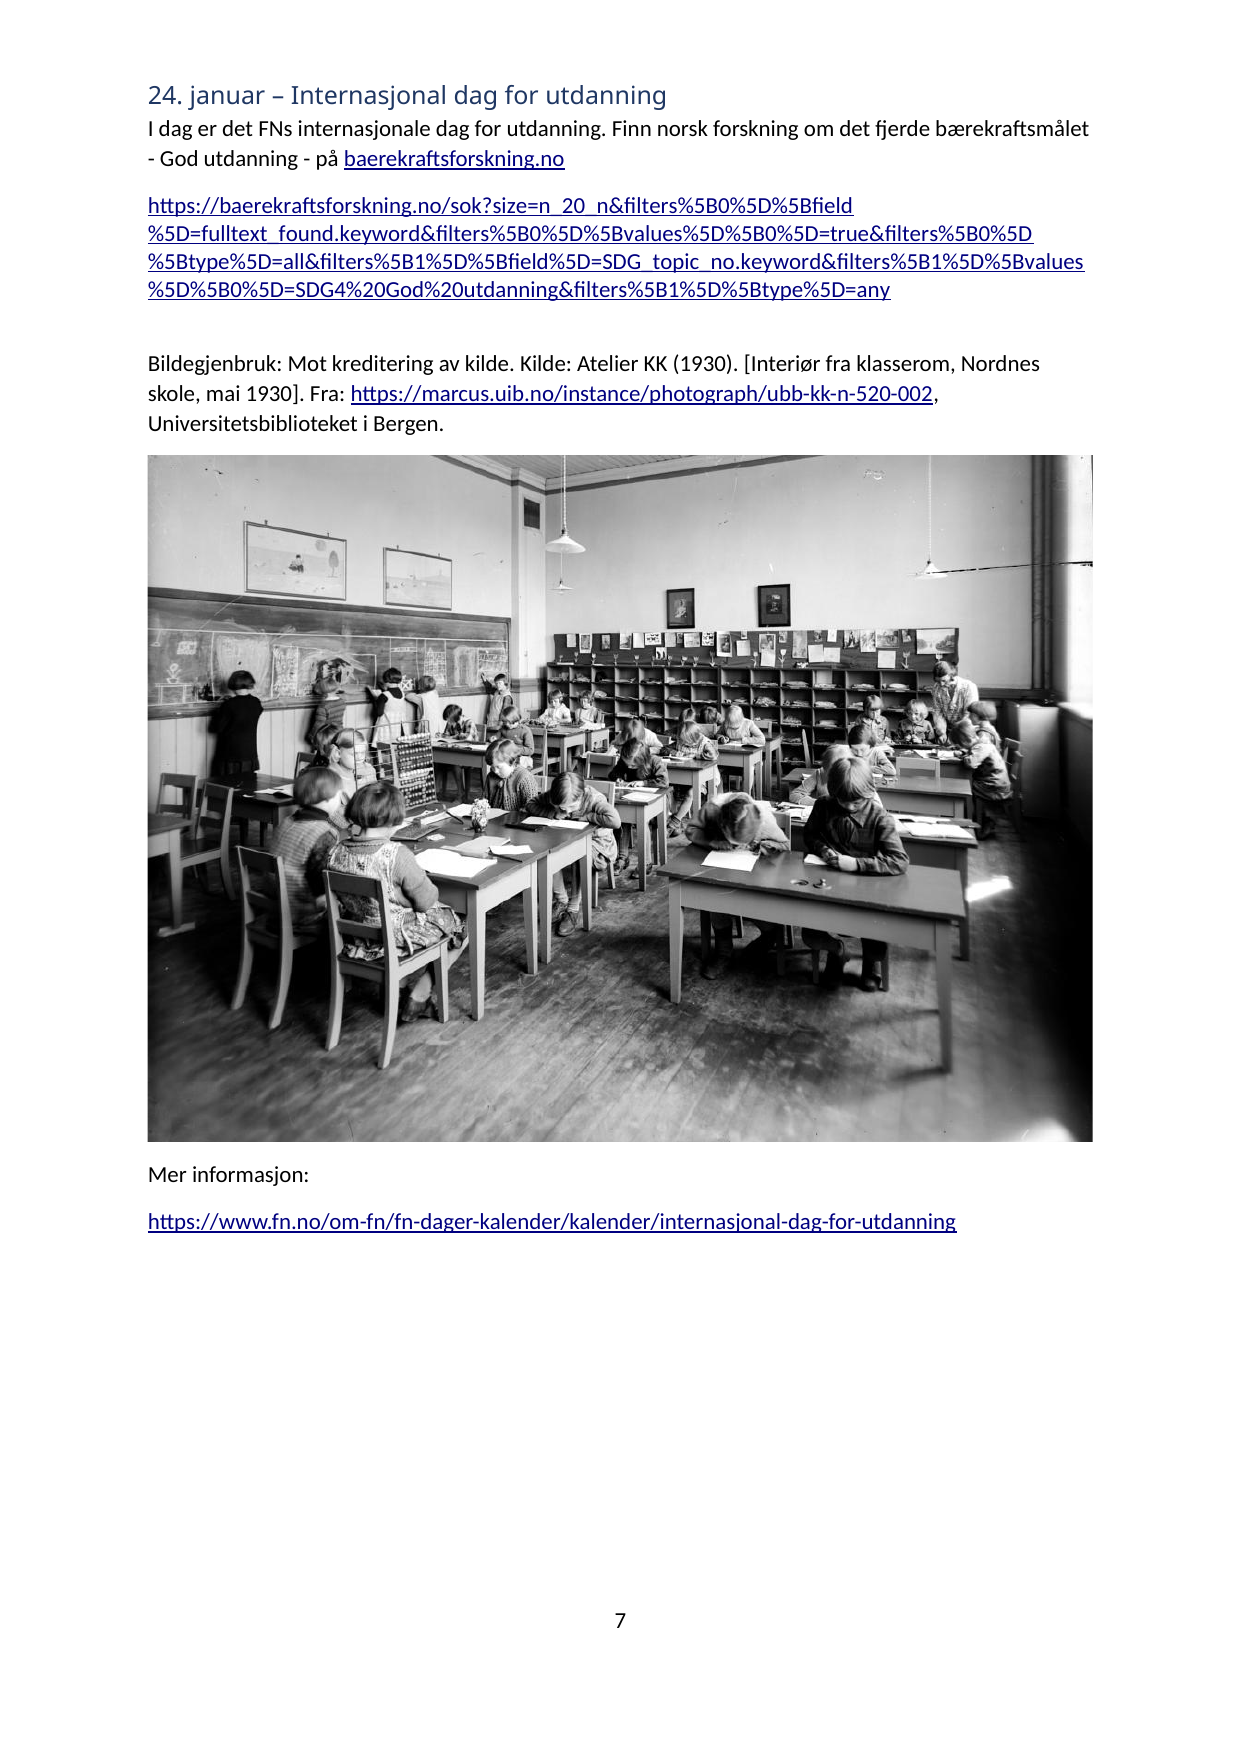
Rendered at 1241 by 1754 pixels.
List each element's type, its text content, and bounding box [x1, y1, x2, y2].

text Mer informasjon: [148, 1161, 1093, 1188]
text I dag er det FNs internasjonale dag for utdanning. Finn norsk forskning om det fjerde bærekraftsmålet - God utdanning - på baerekraftsforskning.no [148, 114, 1093, 172]
text https://baerekraftsforskning.no/sok?size=n_20_n&filters%5B0%5D%5Bfield%5D=fulltext_found.keyword&filters%5B0%5D%5Bvalues%5D%5B0%5D=true&filters%5B0%5D%5Btype%5D=all&filters%5B1%5D%5Bfield%5D=SDG_topic_no.keyword&filters%5B1%5D%5Bvalues%5D%5B0%5D=SDG4%20God%20utdanning&filters%5B1%5D%5Btype%5D=any [148, 191, 1093, 303]
text Bildegjenbruk: Mot kreditering av kilde. Kilde: Atelier KK (1930). [Interiør fra klasserom, Nordnes skole, mai 1930]. Fra: https://marcus.uib.no/instance/photograph/ubb-kk-n-520-002, Universitetsbiblioteket i Bergen. [148, 349, 1093, 437]
subtitle 24. januar – Internasjonal dag for utdanning [148, 78, 1093, 112]
text https://www.fn.no/om-fn/fn-dager-kalender/kalender/internasjonal-dag-for-utdanning [148, 1207, 1093, 1235]
